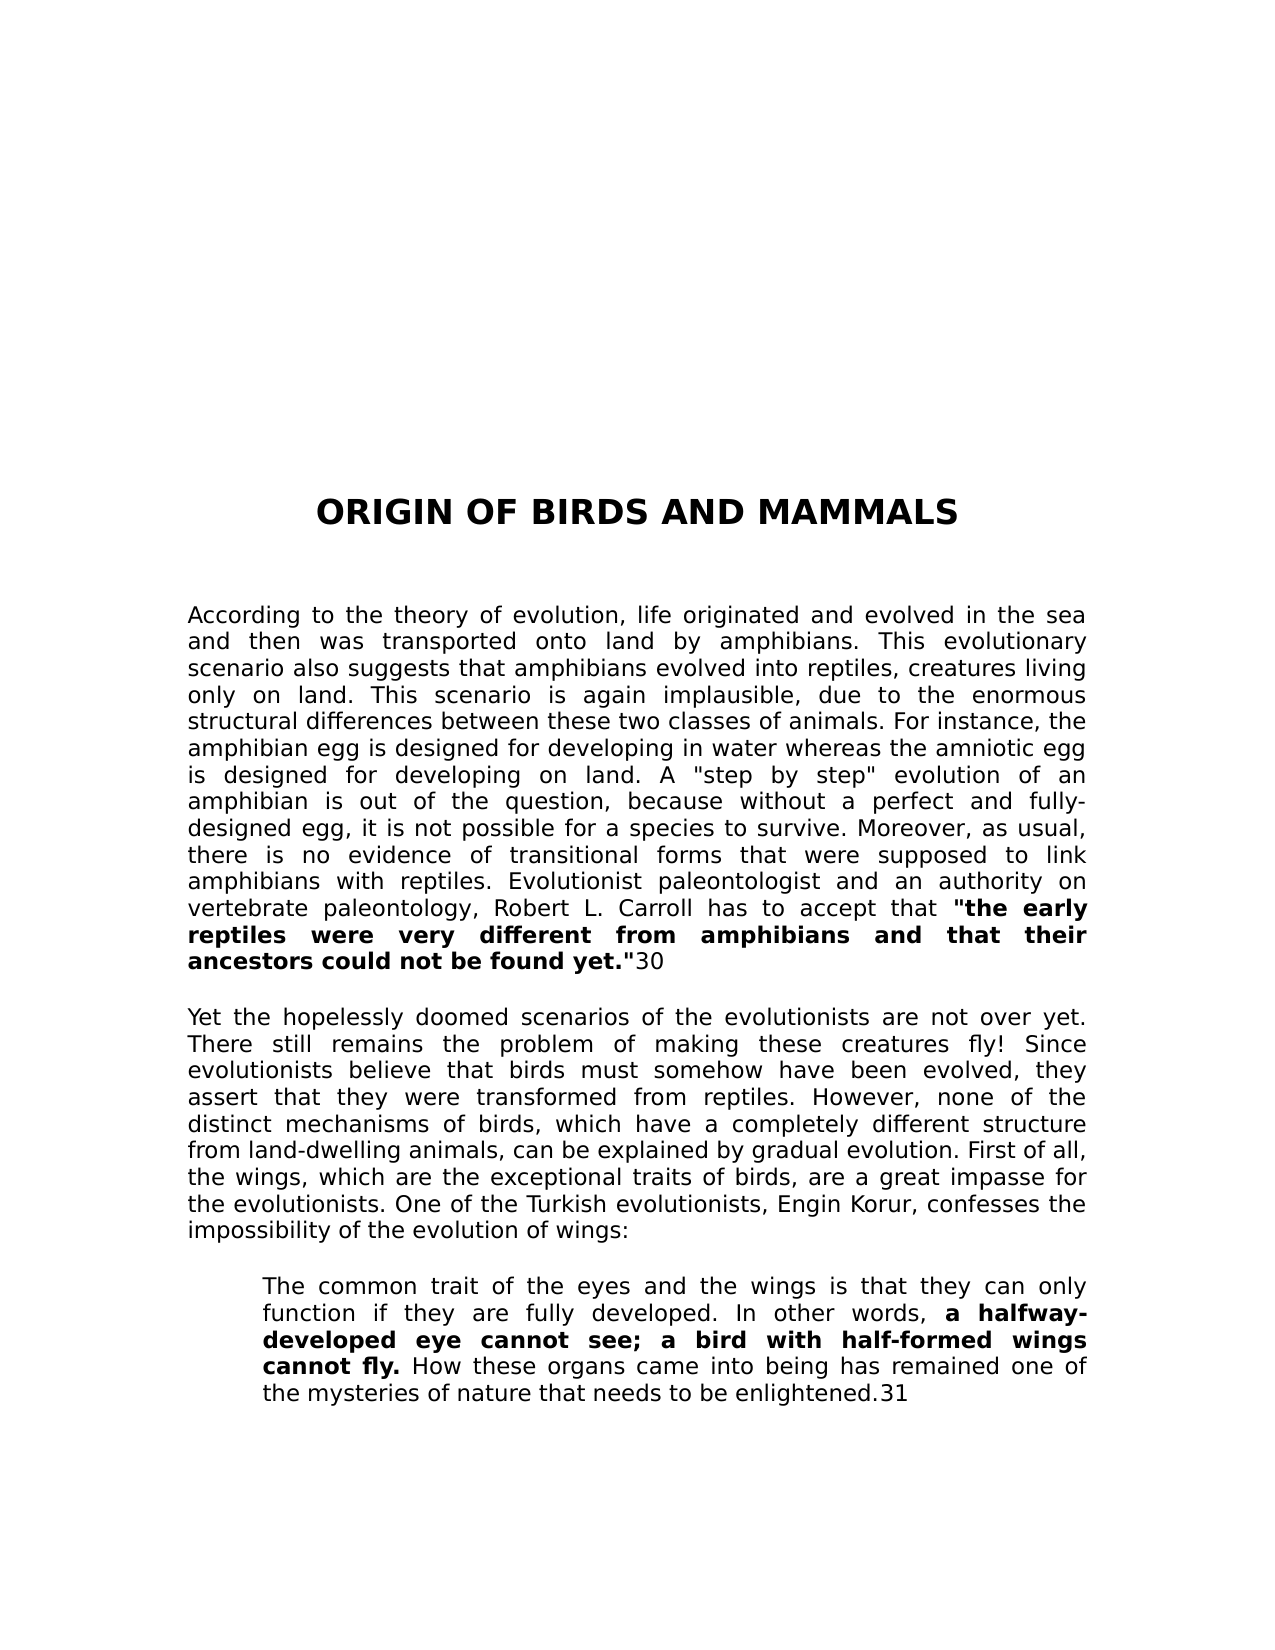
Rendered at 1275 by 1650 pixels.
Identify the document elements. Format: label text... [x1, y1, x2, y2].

text According to the theory of evolution, life originated and evolved in the sea and then was transported onto land by amphibians. This evolutionary scenario also suggests that amphibians evolved into reptiles, creatures living only on land. This scenario is again implausible, due to the enormous structural differences between these two classes of animals. For instance, the amphibian egg is designed for developing in water whereas the amniotic egg is designed for developing on land. A "step by step" evolution of an amphibian is out of the question, because without a perfect and fully-designed egg, it is not possible for a species to survive. Moreover, as usual, there is no evidence of transitional forms that were supposed to link amphibians with reptiles. Evolutionist paleontologist and an authority on vertebrate paleontology, Robert L. Carroll has to accept that "the early reptiles were very different from amphibians and that their ancestors could not be found yet."30 [187, 602, 1088, 975]
text Yet the hopelessly doomed scenarios of the evolutionists are not over yet. There still remains the problem of making these creatures fly! Since evolutionists believe that birds must somehow have been evolved, they assert that they were transformed from reptiles. However, none of the distinct mechanisms of birds, which have a completely different structure from land-dwelling animals, can be explained by gradual evolution. First of all, the wings, which are the exceptional traits of birds, are a great impasse for the evolutionists. One of the Turkish evolutionists, Engin Korur, confesses the impossibility of the evolution of wings: [187, 1004, 1088, 1244]
text ORIGIN OF BIRDS AND MAMMALS [187, 493, 1088, 533]
text The common trait of the eyes and the wings is that they can only function if they are fully developed. In other words, a halfway-developed eye cannot see; a bird with half-formed wings cannot fly. How these organs came into being has remained one of the mysteries of nature that needs to be enlightened.31 [262, 1273, 1088, 1407]
